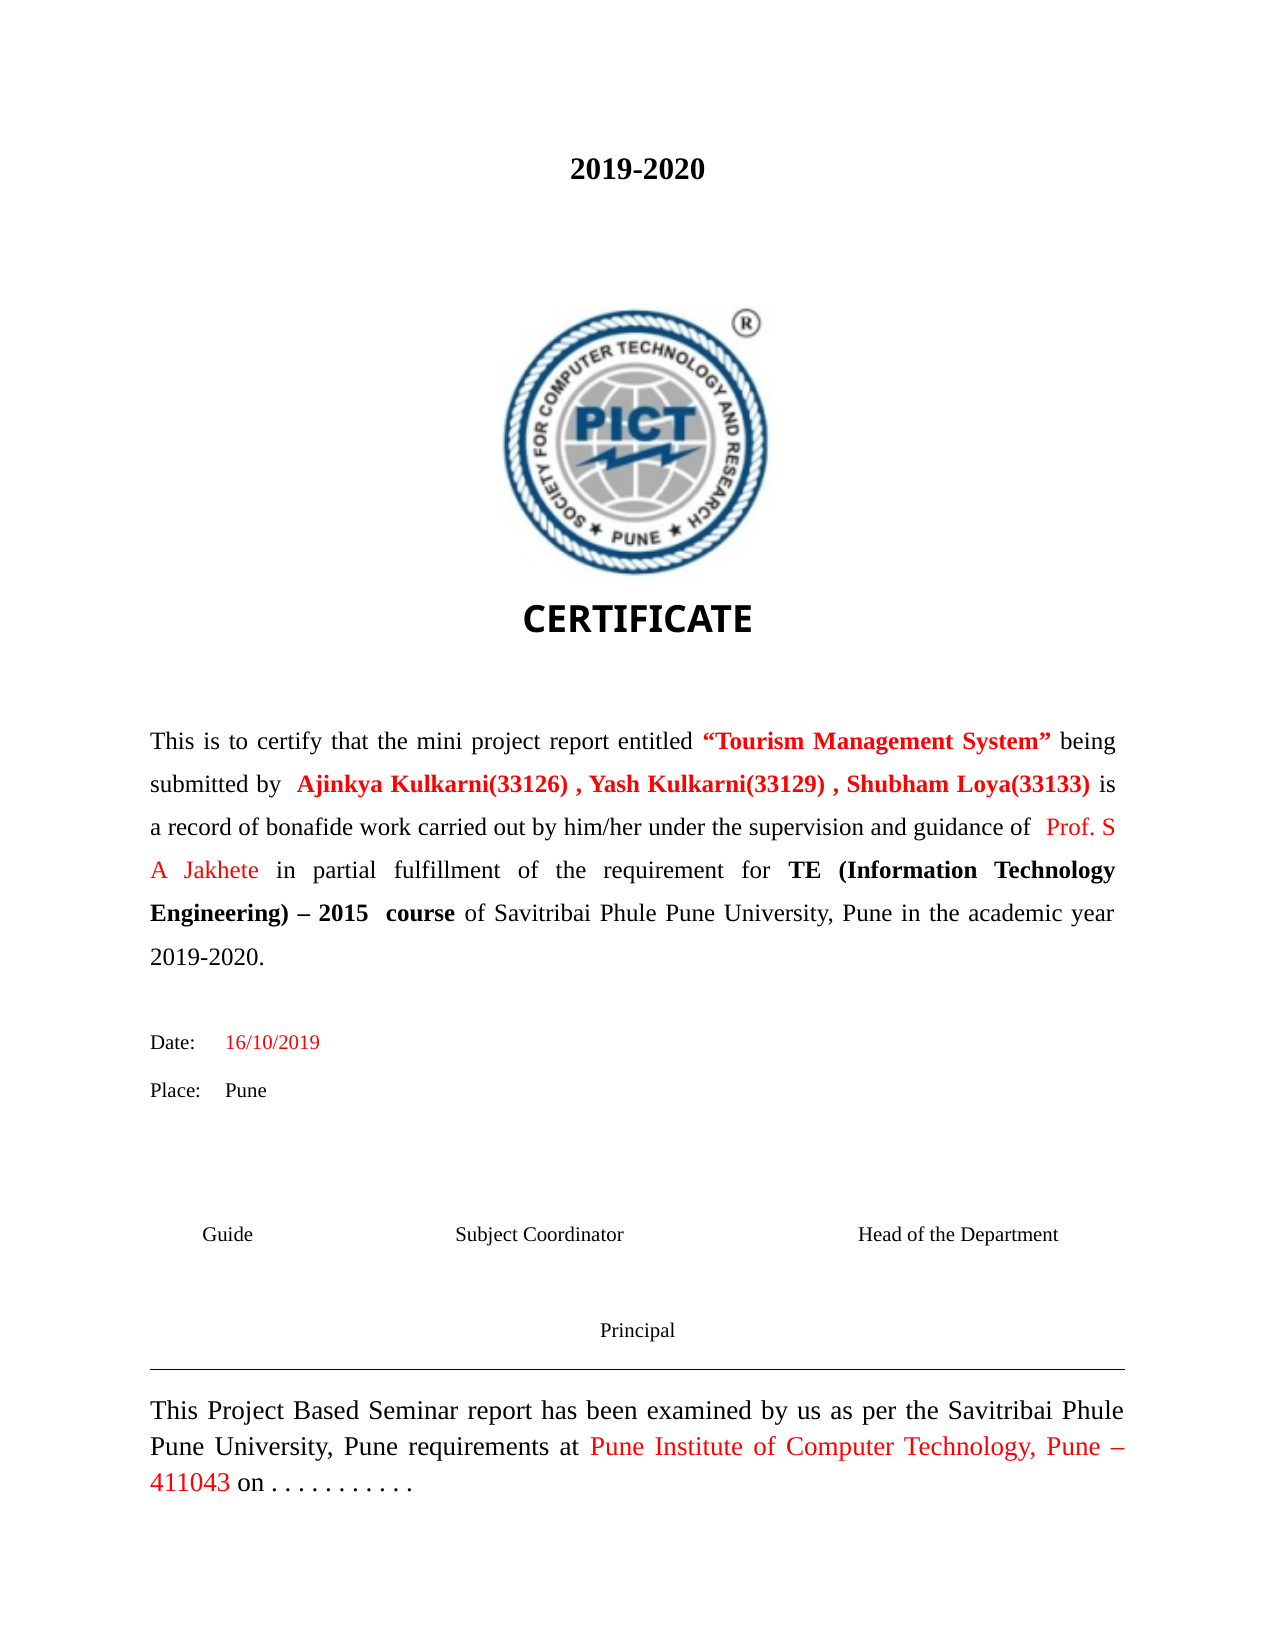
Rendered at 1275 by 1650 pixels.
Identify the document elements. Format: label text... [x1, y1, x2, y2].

text Guide Subject Coordinator Head of the Department [150, 1222, 1125, 1246]
text This Project Based Seminar report has been examined by us as per the Savitribai Phule Pune University, Pune requirements at Pune Institute of Computer Technology, Pune – 411043 on . . . . . . . . . . . [150, 1394, 1125, 1497]
text Place: Pune [150, 1078, 1125, 1102]
text CERTIFICATE [150, 592, 1125, 643]
text 2019-2020 [150, 150, 1125, 186]
title This is to certify that the mini project report entitled “Tourism Management System” being submitted by Ajinkya Kulkarni(33126) , Yash Kulkarni(33129) , Shubham Loya(33133) is a record of bonafide work carried out by him/her under the supervision and guidance of Prof. S A Jakhete in partial fulfillment of the requirement for TE (Information Technology Engineering) – 2015 course of Savitribai Phule Pune University, Pune in the academic year 2019-2020. [150, 726, 1116, 970]
text Date: 16/10/2019 [150, 1029, 1125, 1054]
text Principal [150, 1318, 1125, 1342]
